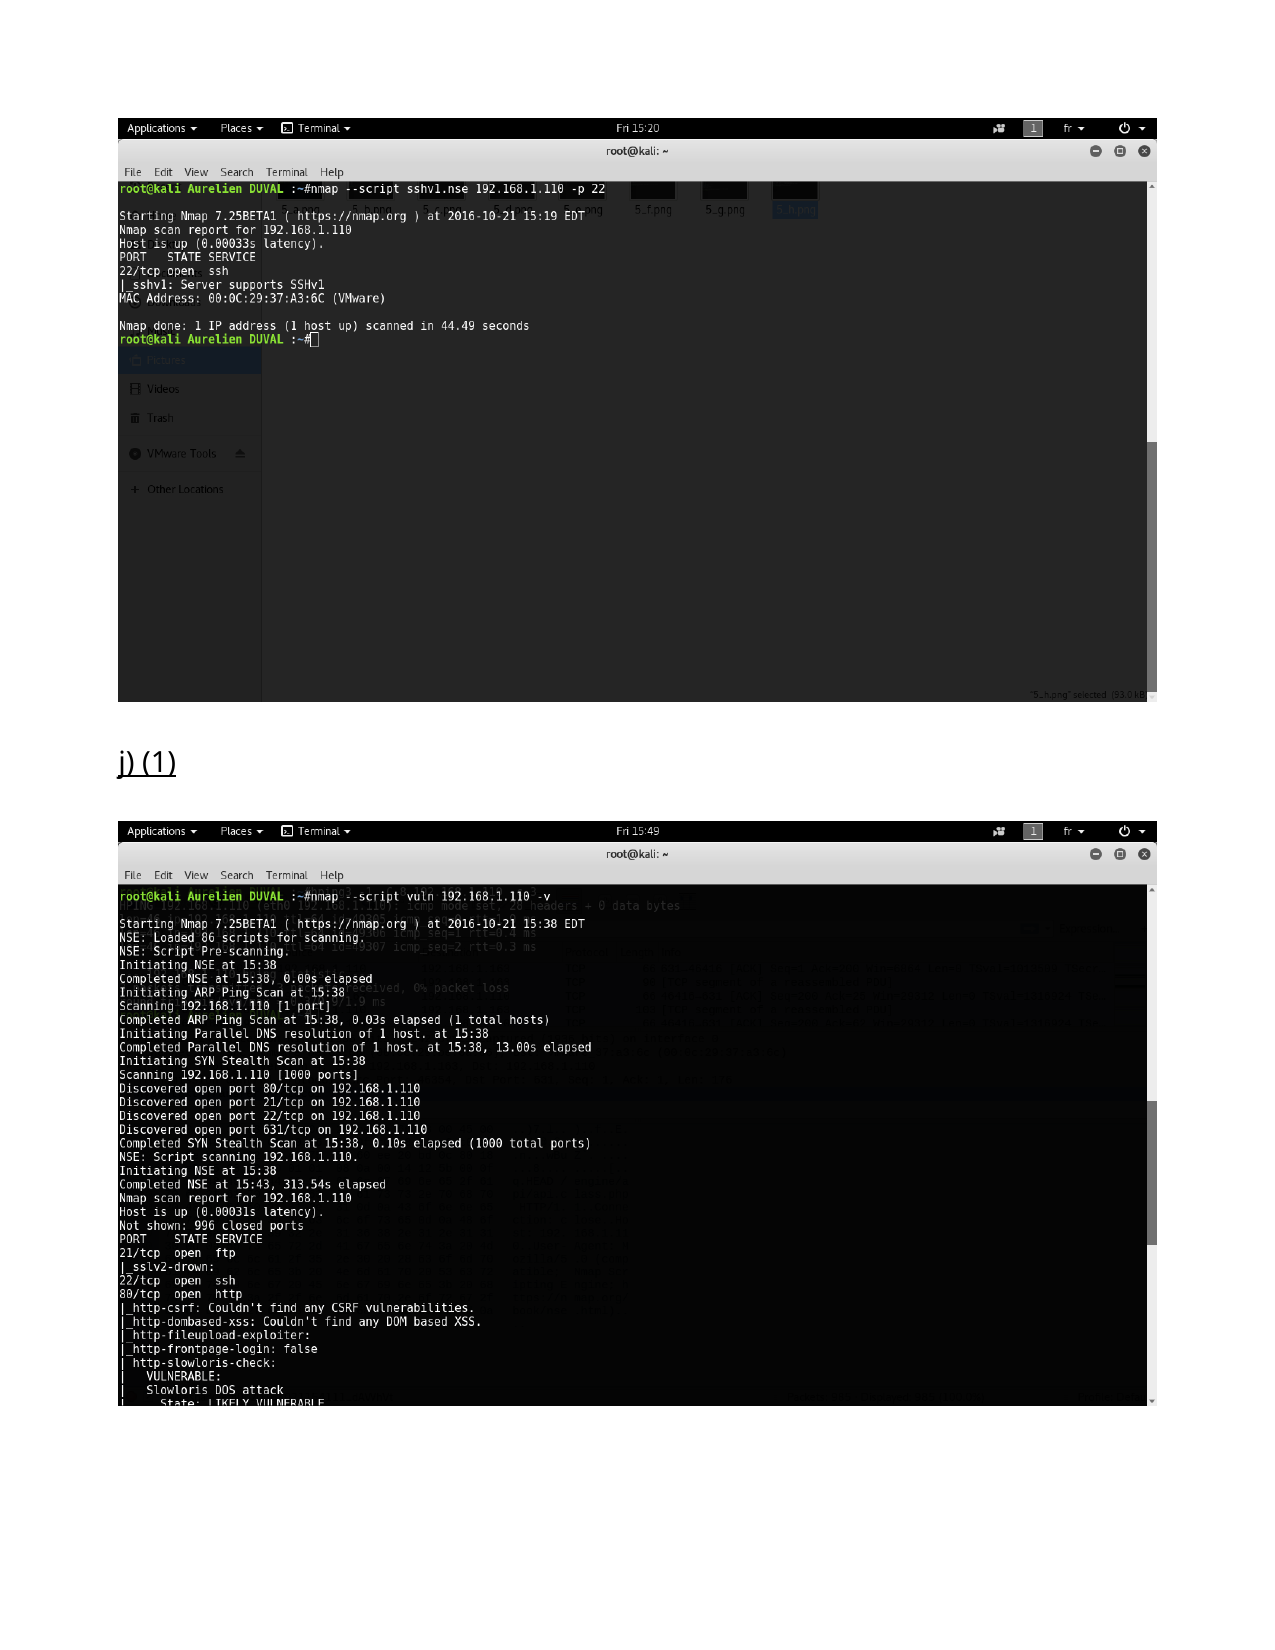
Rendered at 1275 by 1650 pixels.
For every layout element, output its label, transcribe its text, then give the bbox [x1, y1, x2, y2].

picture [118, 118, 1157, 702]
picture [118, 821, 1157, 1406]
text j) (1) [118, 742, 1157, 781]
